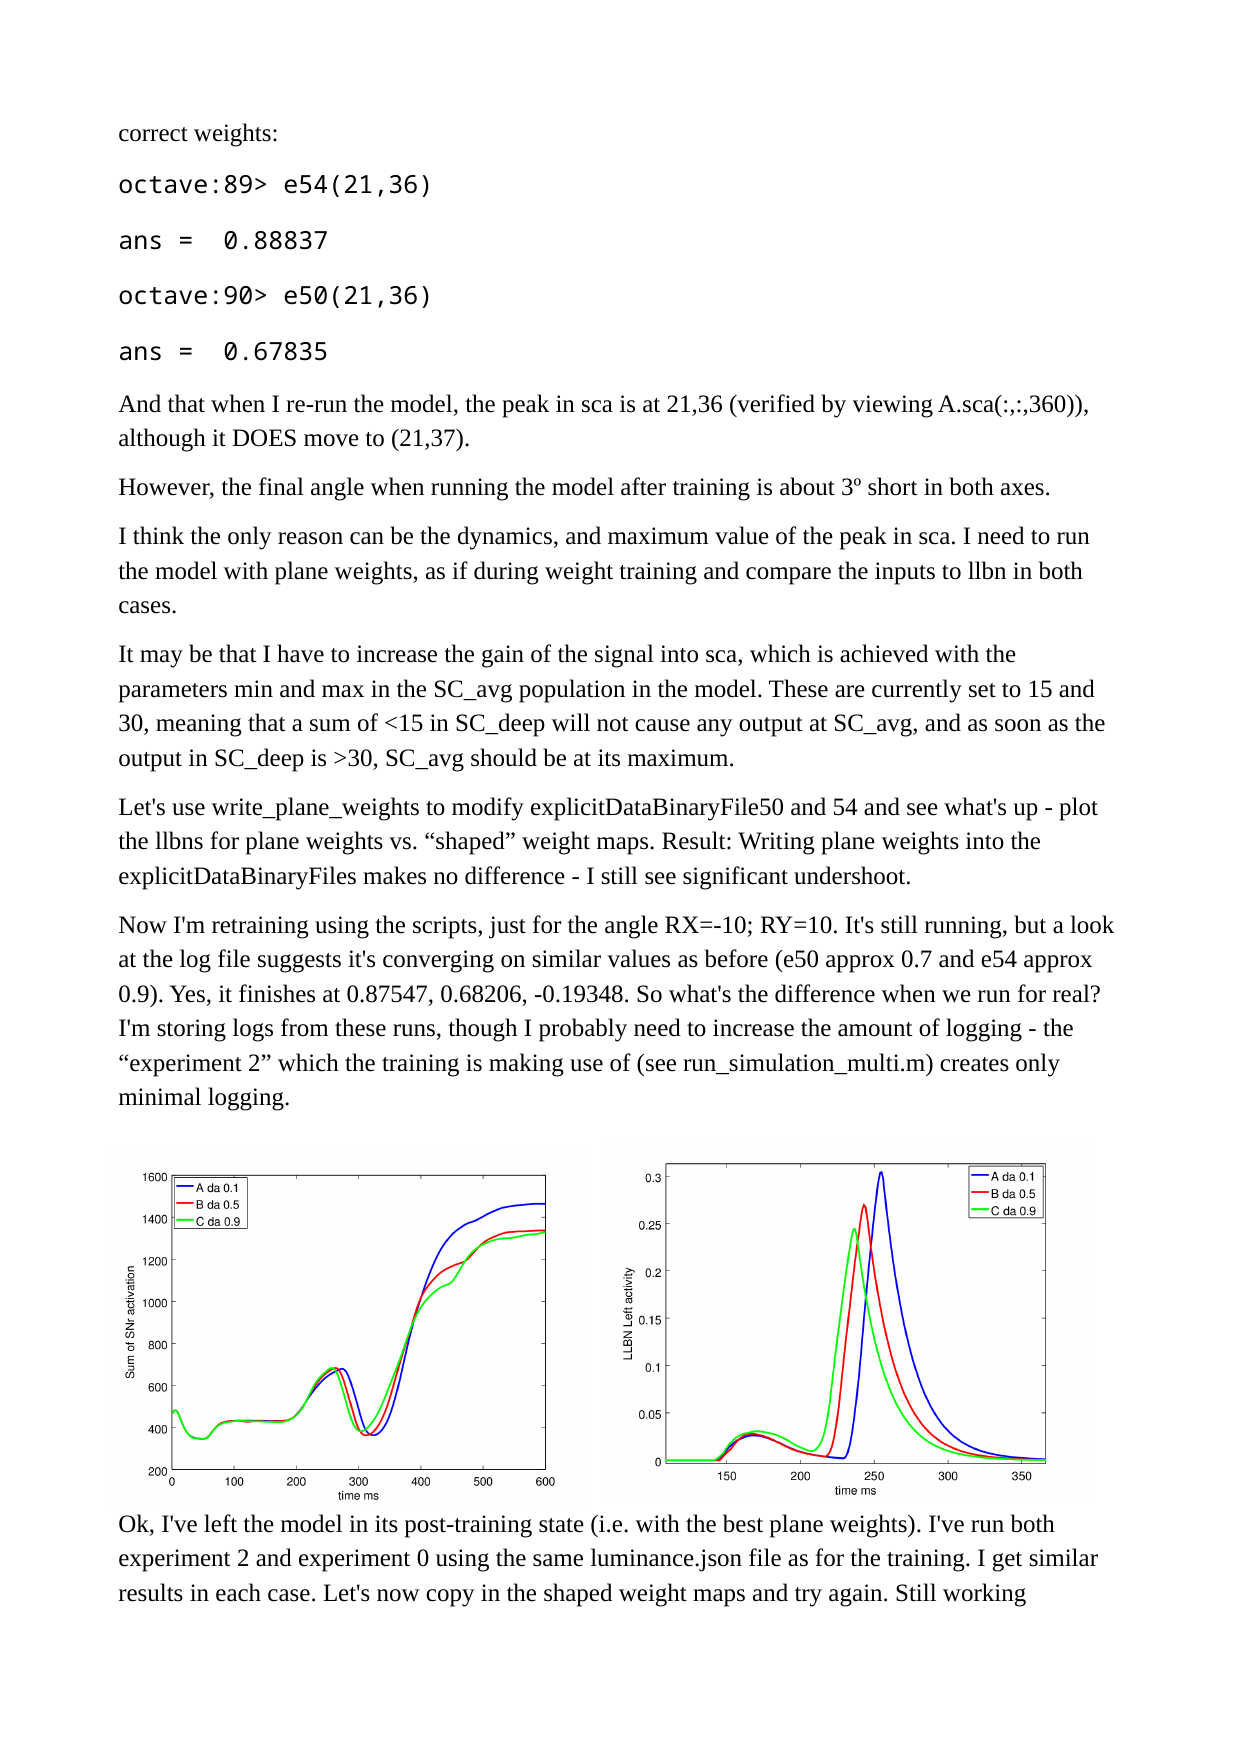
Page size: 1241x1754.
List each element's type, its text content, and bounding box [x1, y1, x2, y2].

text I think the only reason can be the dynamics, and maximum value of the peak in sca. I need to run the model with plane weights, as if during weight training and compare the inputs to llbn in both cases. [118, 521, 1122, 619]
text Ok, I've left the model in its post-training state (i.e. with the best plane weights). I've run both experiment 2 and experiment 0 using the same luminance.json file as for the training. I get similar results in each case. Let's now copy in the shaped weight maps and try again. Still working [118, 1131, 1122, 1606]
picture [602, 1136, 1092, 1504]
text And that when I re-run the model, the peak in sca is at 21,36 (verified by viewing A.sca(:,:,360)), although it DOES move to (21,37). [118, 389, 1122, 452]
text Now I'm retraining using the scripts, just for the angle RX=-10; RY=10. It's still running, but a look at the log file suggests it's converging on similar values as before (e50 approx 0.7 and e54 approx 0.9). Yes, it finishes at 0.87547, 0.68206, -0.19348. So what's the difference when we run for real? I'm storing logs from these runs, though I probably need to increase the amount of logging - the “experiment 2” which the training is making use of (see run_simulation_multi.m) creates only minimal logging. [118, 910, 1122, 1111]
text correct weights: [118, 118, 1122, 147]
text octave:89> e54(21,36) [118, 167, 1122, 201]
text However, the final angle when running the model after training is about 3º short in both axes. [118, 472, 1122, 501]
text It may be that I have to increase the gain of the signal into sca, which is achieved with the parameters min and max in the SC_avg population in the model. These are currently set to 15 and 30, meaning that a sum of <15 in SC_deep will not cause any output at SC_avg, and as soon as the output in SC_deep is >30, SC_avg should be at its maximum. [118, 639, 1122, 772]
text ans = 0.67835 [118, 333, 1122, 367]
text octave:90> e50(21,36) [118, 278, 1122, 312]
text Let's use write_plane_weights to modify explicitDataBinaryFile50 and 54 and see what's up - plot the llbns for plane weights vs. “shaped” weight maps. Result: Writing plane weights into the explicitDataBinaryFiles makes no difference - I still see significant undershoot. [118, 792, 1122, 890]
text ans = 0.88837 [118, 223, 1122, 257]
picture [109, 1148, 591, 1509]
